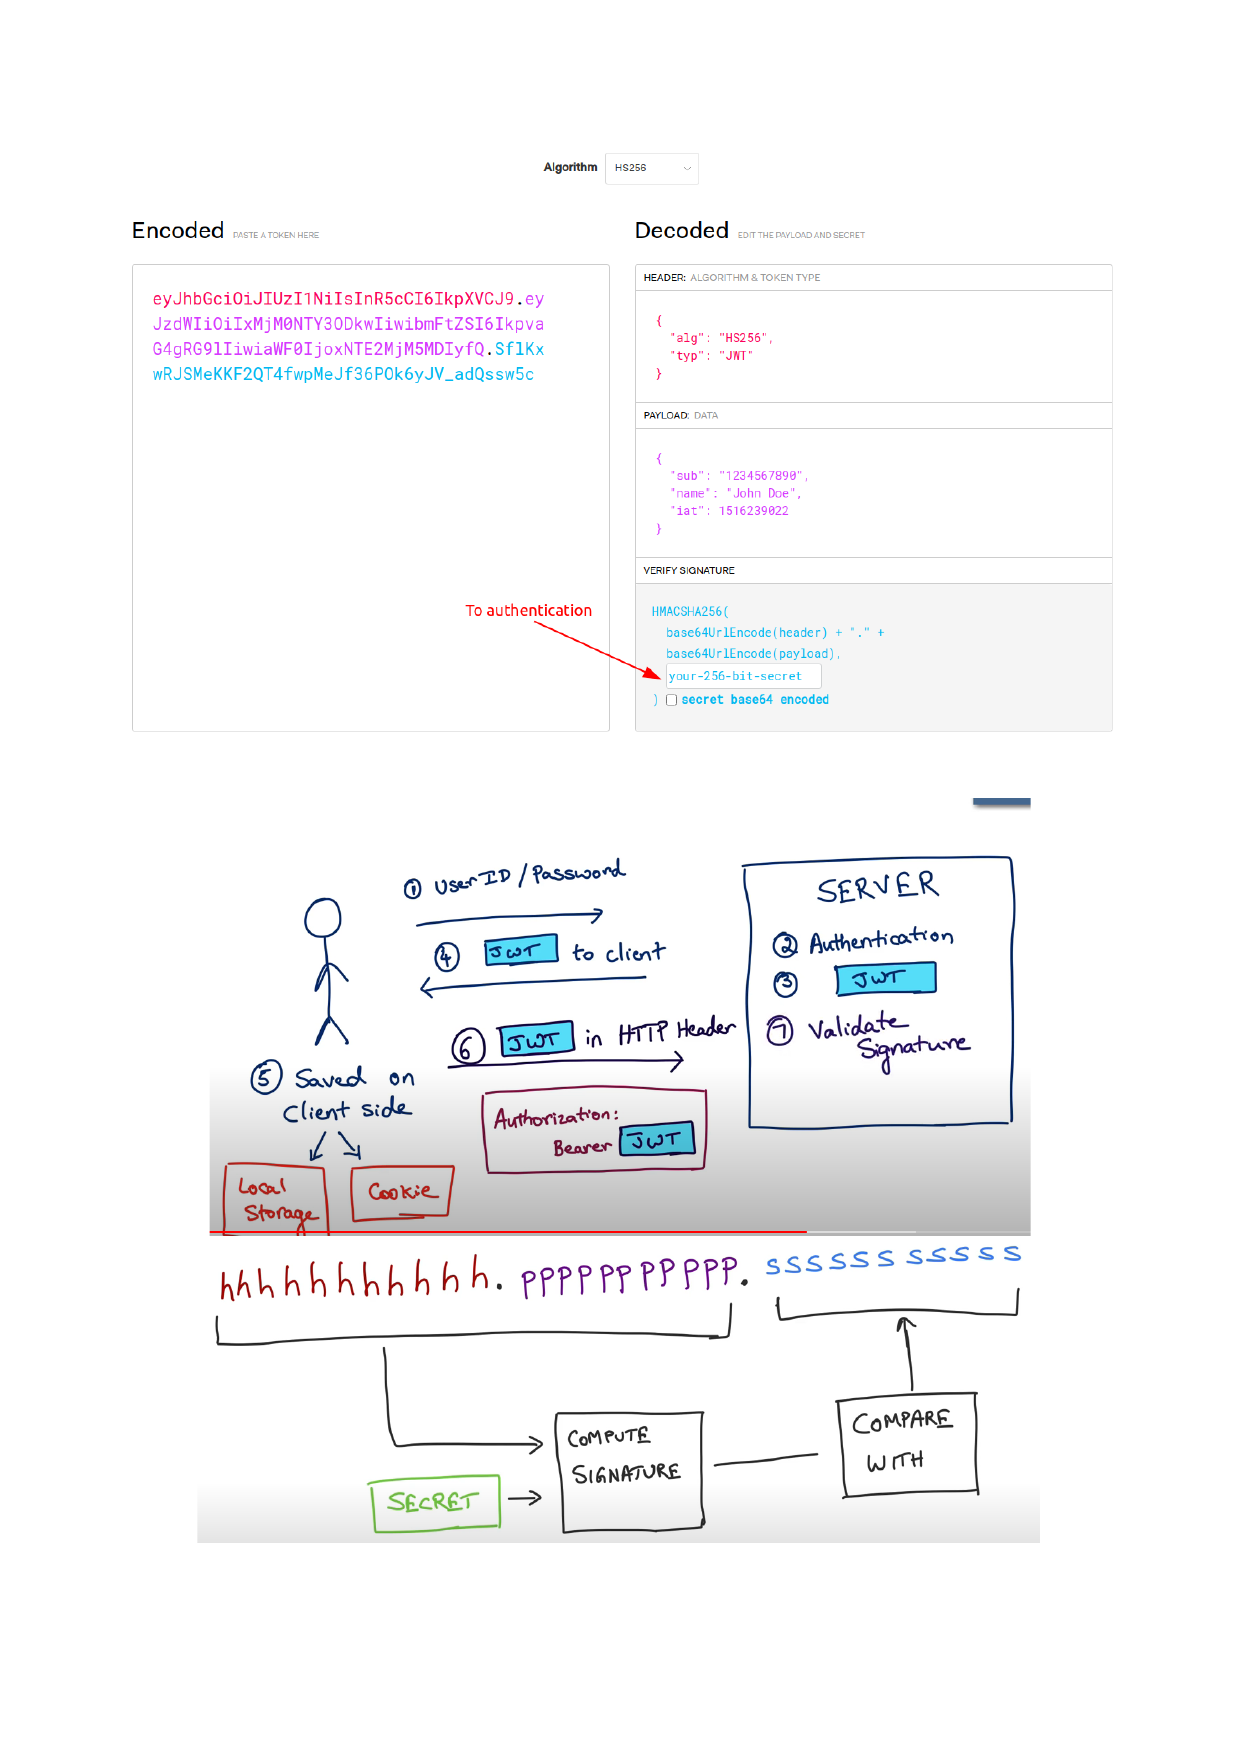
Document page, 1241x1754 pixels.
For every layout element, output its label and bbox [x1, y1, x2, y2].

picture [197, 798, 1040, 1543]
picture [118, 143, 1123, 747]
